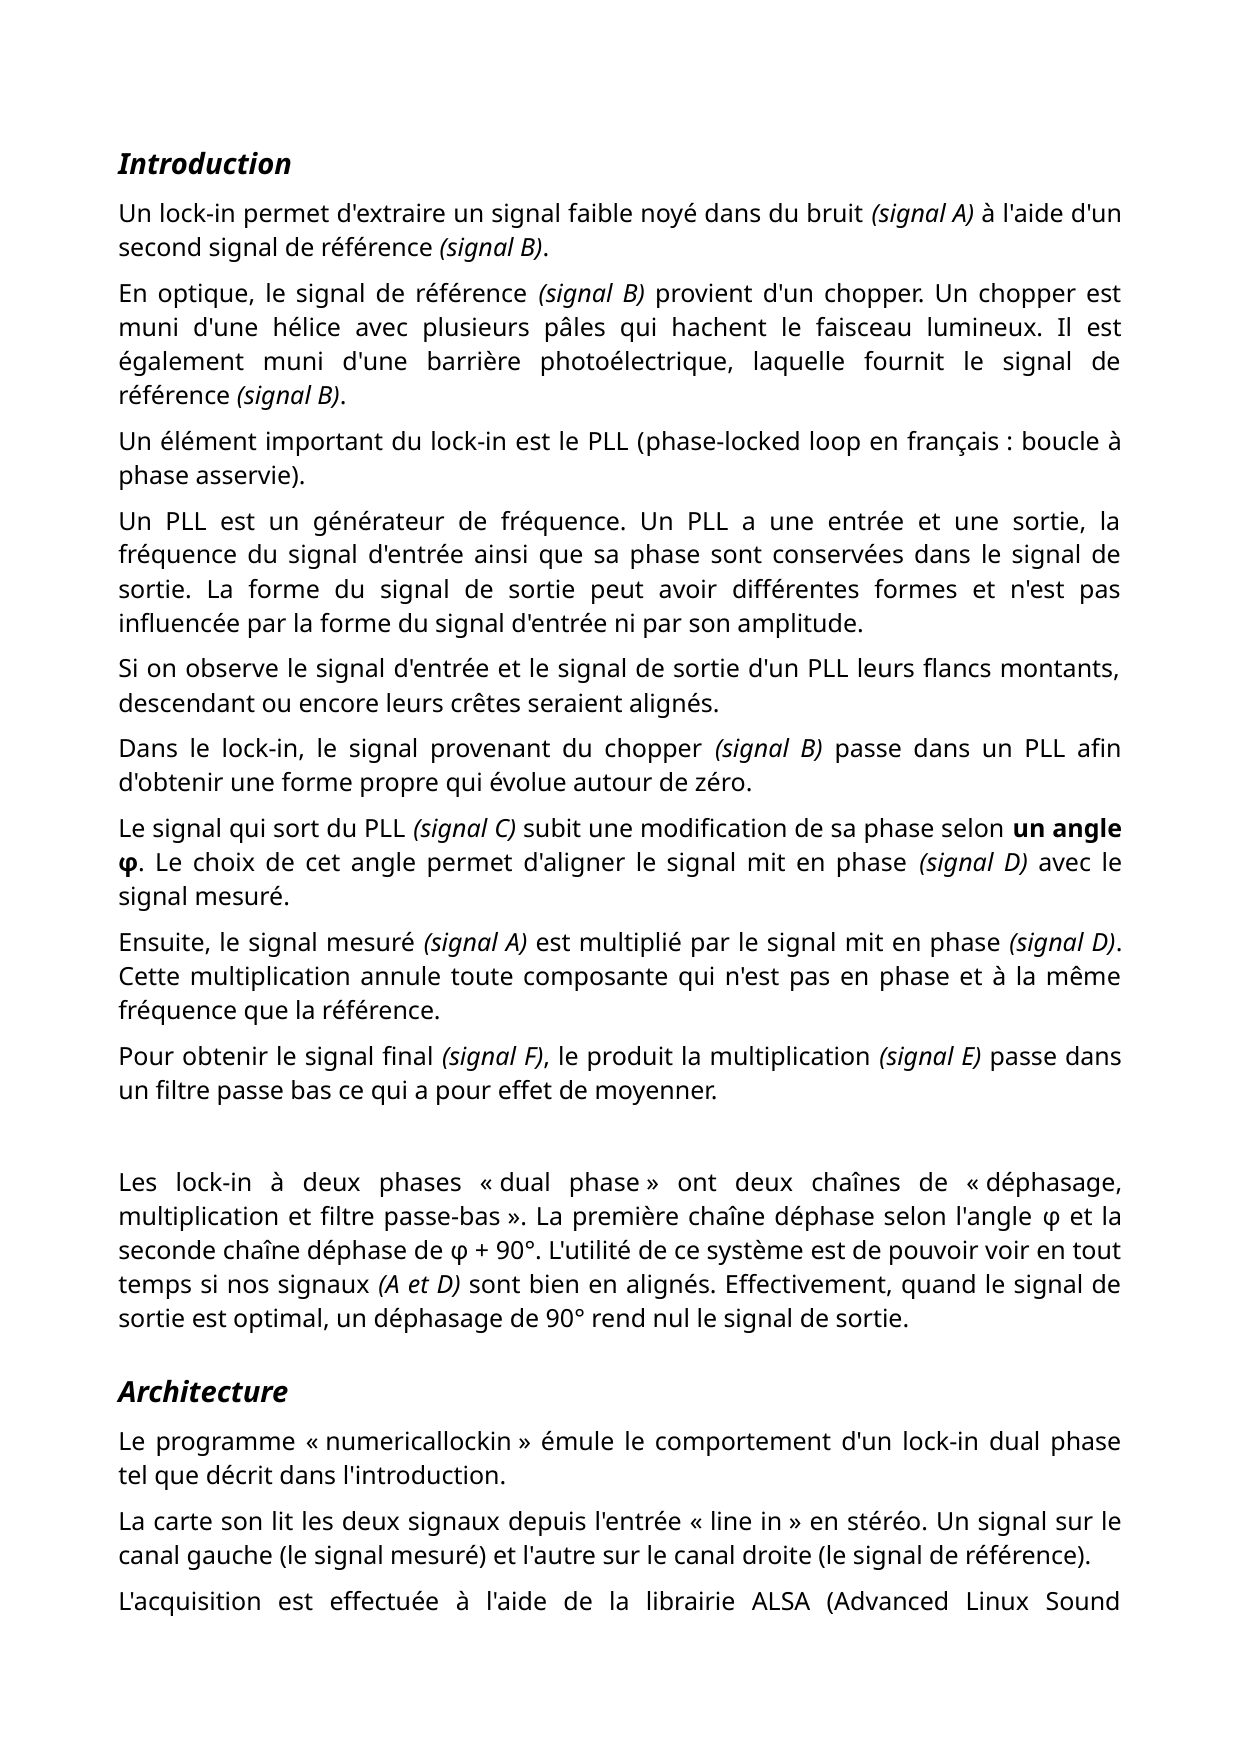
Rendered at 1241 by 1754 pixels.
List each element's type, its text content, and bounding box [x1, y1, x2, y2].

text Les lock-in à deux phases « dual phase » ont deux chaînes de « déphasage, multiplication et filtre passe-bas ». La première chaîne déphase selon l'angle φ et la seconde chaîne déphase de φ + 90°. L'utilité de ce système est de pouvoir voir en tout temps si nos signaux (A et D) sont bien en alignés. Effectivement, quand le signal de sortie est optimal, un déphasage de 90° rend nul le signal de sortie. [118, 1164, 1122, 1335]
text Le programme « numericallockin » émule le comportement d'un lock-in dual phase tel que décrit dans l'introduction. [118, 1424, 1122, 1492]
text Dans le lock-in, le signal provenant du chopper (signal B) passe dans un PLL afin d'obtenir une forme propre qui évolue autour de zéro. [118, 731, 1122, 799]
text La carte son lit les deux signaux depuis l'entrée « line in » en stéréo. Un signal sur le canal gauche (le signal mesuré) et l'autre sur le canal droite (le signal de référence). [118, 1504, 1122, 1572]
text L'acquisition est effectuée à l'aide de la librairie ALSA (Advanced Linux Sound [118, 1584, 1122, 1618]
text En optique, le signal de référence (signal B) provient d'un chopper. Un chopper est muni d'une hélice avec plusieurs pâles qui hachent le faisceau lumineux. Il est également muni d'une barrière photoélectrique, laquelle fournit le signal de référence (signal B). [118, 275, 1122, 411]
text Un lock-in permet d'extraire un signal faible noyé dans du bruit (signal A) à l'aide d'un second signal de référence (signal B). [118, 195, 1122, 263]
text Ensuite, le signal mesuré (signal A) est multiplié par le signal mit en phase (signal D). Cette multiplication annule toute composante qui n'est pas en phase et à la même fréquence que la référence. [118, 925, 1122, 1027]
text Un élément important du lock-in est le PLL (phase-locked loop en français : boucle à phase asservie). [118, 423, 1122, 491]
text Pour obtenir le signal final (signal F), le produit la multiplication (signal E) passe dans un filtre passe bas ce qui a pour effet de moyenner. [118, 1039, 1122, 1107]
text Si on observe le signal d'entrée et le signal de sortie d'un PLL leurs flancs montants, descendant ou encore leurs crêtes seraient alignés. [118, 651, 1122, 719]
text Un PLL est un générateur de fréquence. Un PLL a une entrée et une sortie, la fréquence du signal d'entrée ainsi que sa phase sont conservées dans le signal de sortie. La forme du signal de sortie peut avoir différentes formes et n'est pas influencée par la forme du signal d'entrée ni par son amplitude. [118, 503, 1122, 639]
text Le signal qui sort du PLL (signal C) subit une modification de sa phase selon un angle φ. Le choix de cet angle permet d'aligner le signal mit en phase (signal D) avec le signal mesuré. [118, 811, 1122, 913]
subtitle Introduction [118, 143, 1122, 183]
subtitle Architecture [118, 1372, 1122, 1411]
